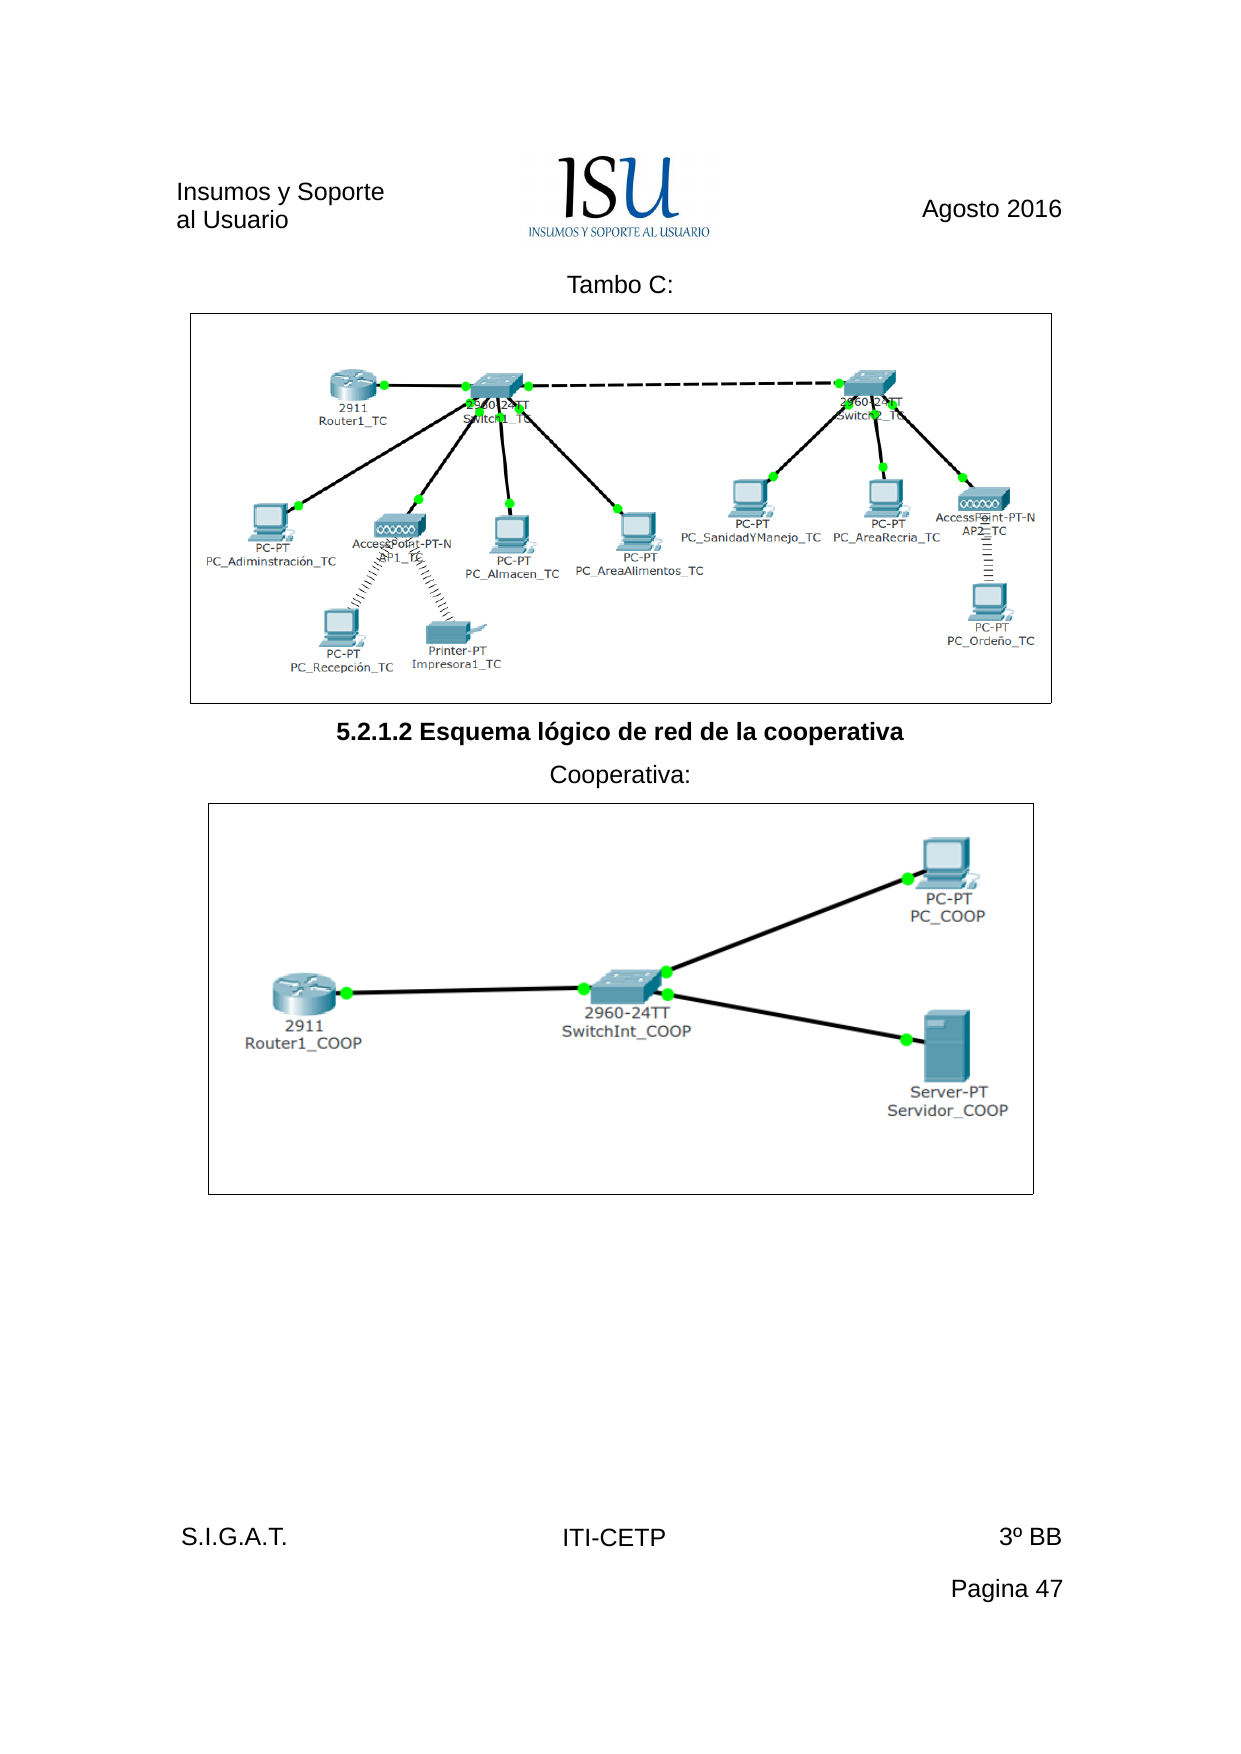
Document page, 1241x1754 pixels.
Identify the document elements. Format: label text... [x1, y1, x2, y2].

text Tambo C: [177, 270, 1063, 299]
text Cooperativa: [177, 760, 1063, 789]
text 5.2.1.2 Esquema lógico de red de la cooperativa [177, 313, 1063, 746]
picture [517, 138, 723, 252]
picture [210, 806, 1030, 1192]
picture [192, 316, 1048, 700]
